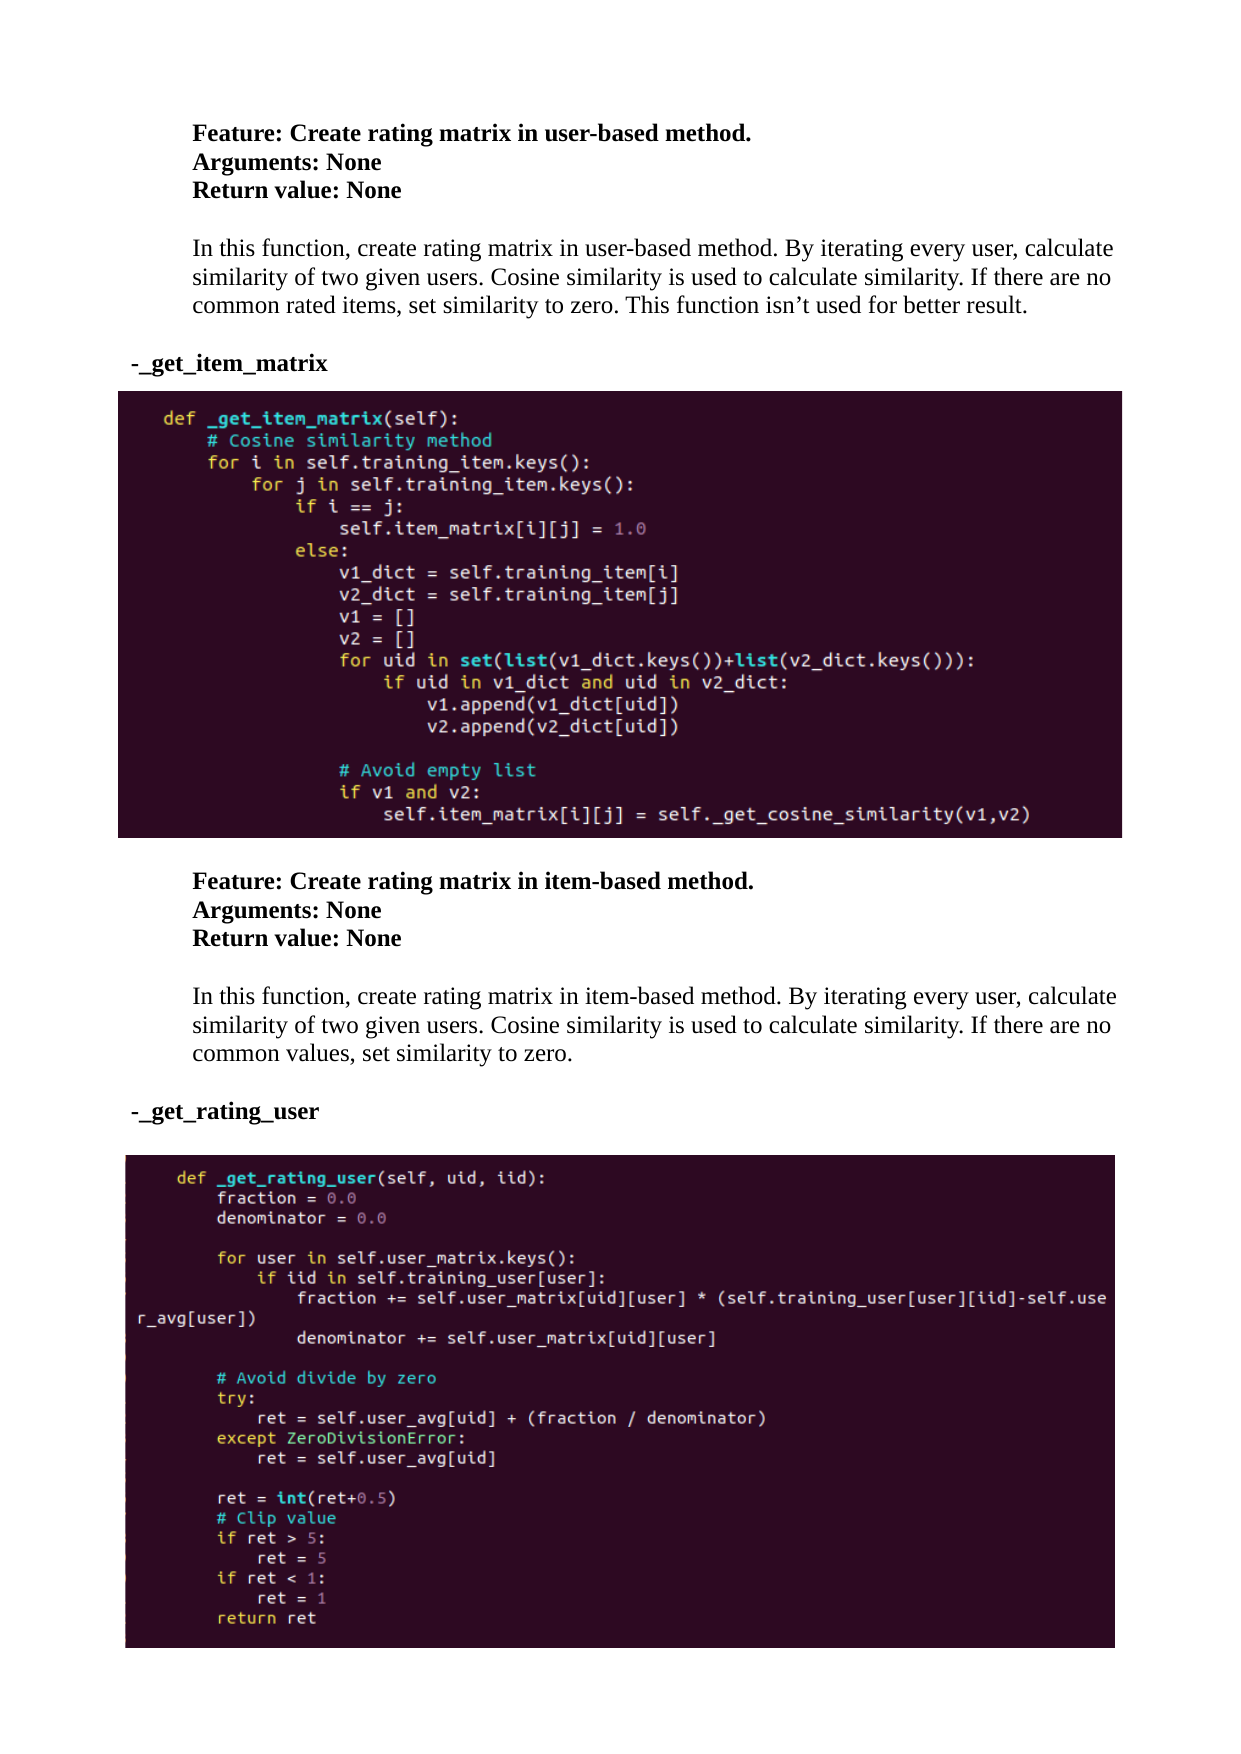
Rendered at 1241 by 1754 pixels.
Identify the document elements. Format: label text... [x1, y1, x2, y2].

picture [1096, 1155, 1115, 1648]
text In this function, create rating matrix in user-based method. By iterating every user, calculate similarity of two given users. Cosine similarity is used to calculate similarity. If there are no common rated items, set similarity to zero. This function isn’t used for better result. [118, 233, 1122, 319]
picture [1004, 506, 1123, 838]
text Arguments: None [118, 147, 1122, 176]
text In this function, create rating matrix in item-based method. By iterating every user, calculate similarity of two given users. Cosine similarity is used to calculate similarity. If there are no common values, set similarity to zero. [118, 981, 1122, 1067]
text Arguments: None [118, 895, 1122, 923]
text -_get_item_matrix [118, 348, 1122, 377]
text -_get_rating_user [118, 1096, 1122, 1125]
text Return value: None [118, 923, 1122, 952]
text Return value: None [118, 176, 1122, 204]
text Feature: Create rating matrix in user-based method. [118, 118, 1122, 147]
text Feature: Create rating matrix in item-based method. [118, 866, 1122, 895]
